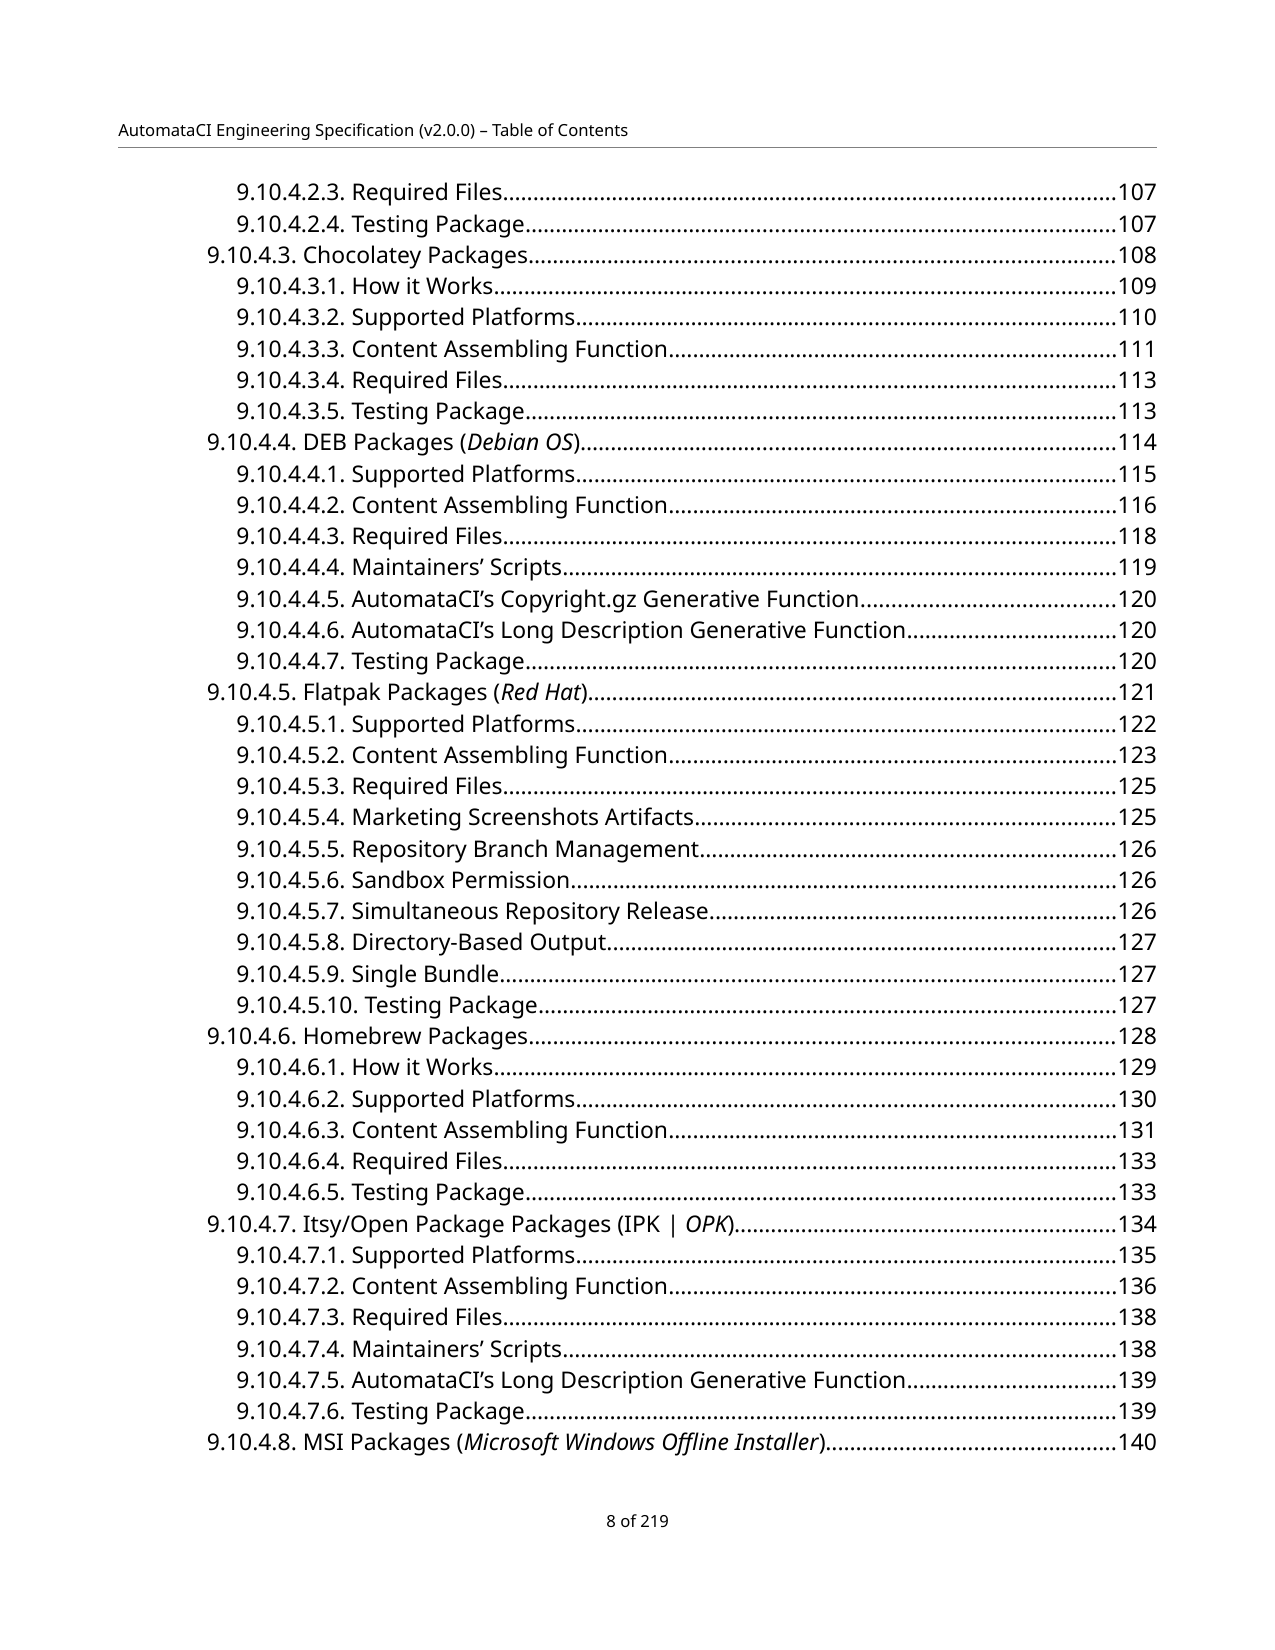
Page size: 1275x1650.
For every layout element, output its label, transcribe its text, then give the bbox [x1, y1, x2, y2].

text 9.10.4.6.1. How it Works 129 [236, 1051, 1157, 1083]
text 9.10.4.4.5. AutomataCI’s Copyright.gz Generative Function 120 [236, 583, 1157, 614]
text 9.10.4.3.2. Supported Platforms 110 [236, 301, 1157, 333]
text 9.10.4.5.10. Testing Package 127 [236, 989, 1157, 1020]
text 9.10.4.5.1. Supported Platforms 122 [236, 708, 1157, 739]
text 9.10.4.6.5. Testing Package 133 [236, 1176, 1157, 1208]
text 9.10.4.4.3. Required Files 118 [236, 520, 1157, 551]
text 9.10.4.3.5. Testing Package 113 [236, 395, 1157, 426]
text 9.10.4.5.7. Simultaneous Repository Release 126 [236, 895, 1157, 926]
text 9.10.4.5.2. Content Assembling Function 123 [236, 739, 1157, 770]
text 9.10.4.5.6. Sandbox Permission 126 [236, 864, 1157, 895]
text 9.10.4.4.6. AutomataCI’s Long Description Generative Function 120 [236, 614, 1157, 645]
text 9.10.4.7.5. AutomataCI’s Long Description Generative Function 139 [236, 1364, 1157, 1395]
text 9.10.4.3.4. Required Files 113 [236, 364, 1157, 395]
text 9.10.4.7.1. Supported Platforms 135 [236, 1239, 1157, 1270]
text 9.10.4.4.2. Content Assembling Function 116 [236, 489, 1157, 520]
text 9.10.4.5.9. Single Bundle 127 [236, 958, 1157, 989]
text 9.10.4.5.4. Marketing Screenshots Artifacts 125 [236, 801, 1157, 833]
text 9.10.4.2.3. Required Files 107 [236, 176, 1157, 208]
text 9.10.4.7.2. Content Assembling Function 136 [236, 1270, 1157, 1301]
text 9.10.4.6.2. Supported Platforms 130 [236, 1083, 1157, 1114]
text 9.10.4.4.4. Maintainers’ Scripts 119 [236, 551, 1157, 583]
text 9.10.4.3.1. How it Works 109 [236, 270, 1157, 301]
text 9.10.4.6.4. Required Files 133 [236, 1145, 1157, 1176]
text 9.10.4.6.3. Content Assembling Function 131 [236, 1114, 1157, 1145]
text 9.10.4.5.8. Directory-Based Output 127 [236, 926, 1157, 958]
text 9.10.4.4. DEB Packages (Debian OS) 114 [207, 426, 1157, 458]
text 9.10.4.5. Flatpak Packages (Red Hat) 121 [207, 676, 1157, 708]
text 9.10.4.7.6. Testing Package 139 [236, 1395, 1157, 1426]
text 9.10.4.6. Homebrew Packages 128 [207, 1020, 1157, 1051]
text 9.10.4.3.3. Content Assembling Function 111 [236, 333, 1157, 364]
text 9.10.4.7.4. Maintainers’ Scripts 138 [236, 1333, 1157, 1364]
text 9.10.4.8. MSI Packages (Microsoft Windows Offline Installer) 140 [207, 1426, 1157, 1458]
text 9.10.4.7.3. Required Files 138 [236, 1301, 1157, 1333]
text 9.10.4.3. Chocolatey Packages 108 [207, 239, 1157, 270]
text 9.10.4.5.5. Repository Branch Management 126 [236, 833, 1157, 864]
text 9.10.4.4.1. Supported Platforms 115 [236, 458, 1157, 489]
text 9.10.4.2.4. Testing Package 107 [236, 208, 1157, 239]
text 9.10.4.5.3. Required Files 125 [236, 770, 1157, 801]
text 9.10.4.4.7. Testing Package 120 [236, 645, 1157, 676]
text 9.10.4.7. Itsy/Open Package Packages (IPK | OPK) 134 [207, 1208, 1157, 1239]
